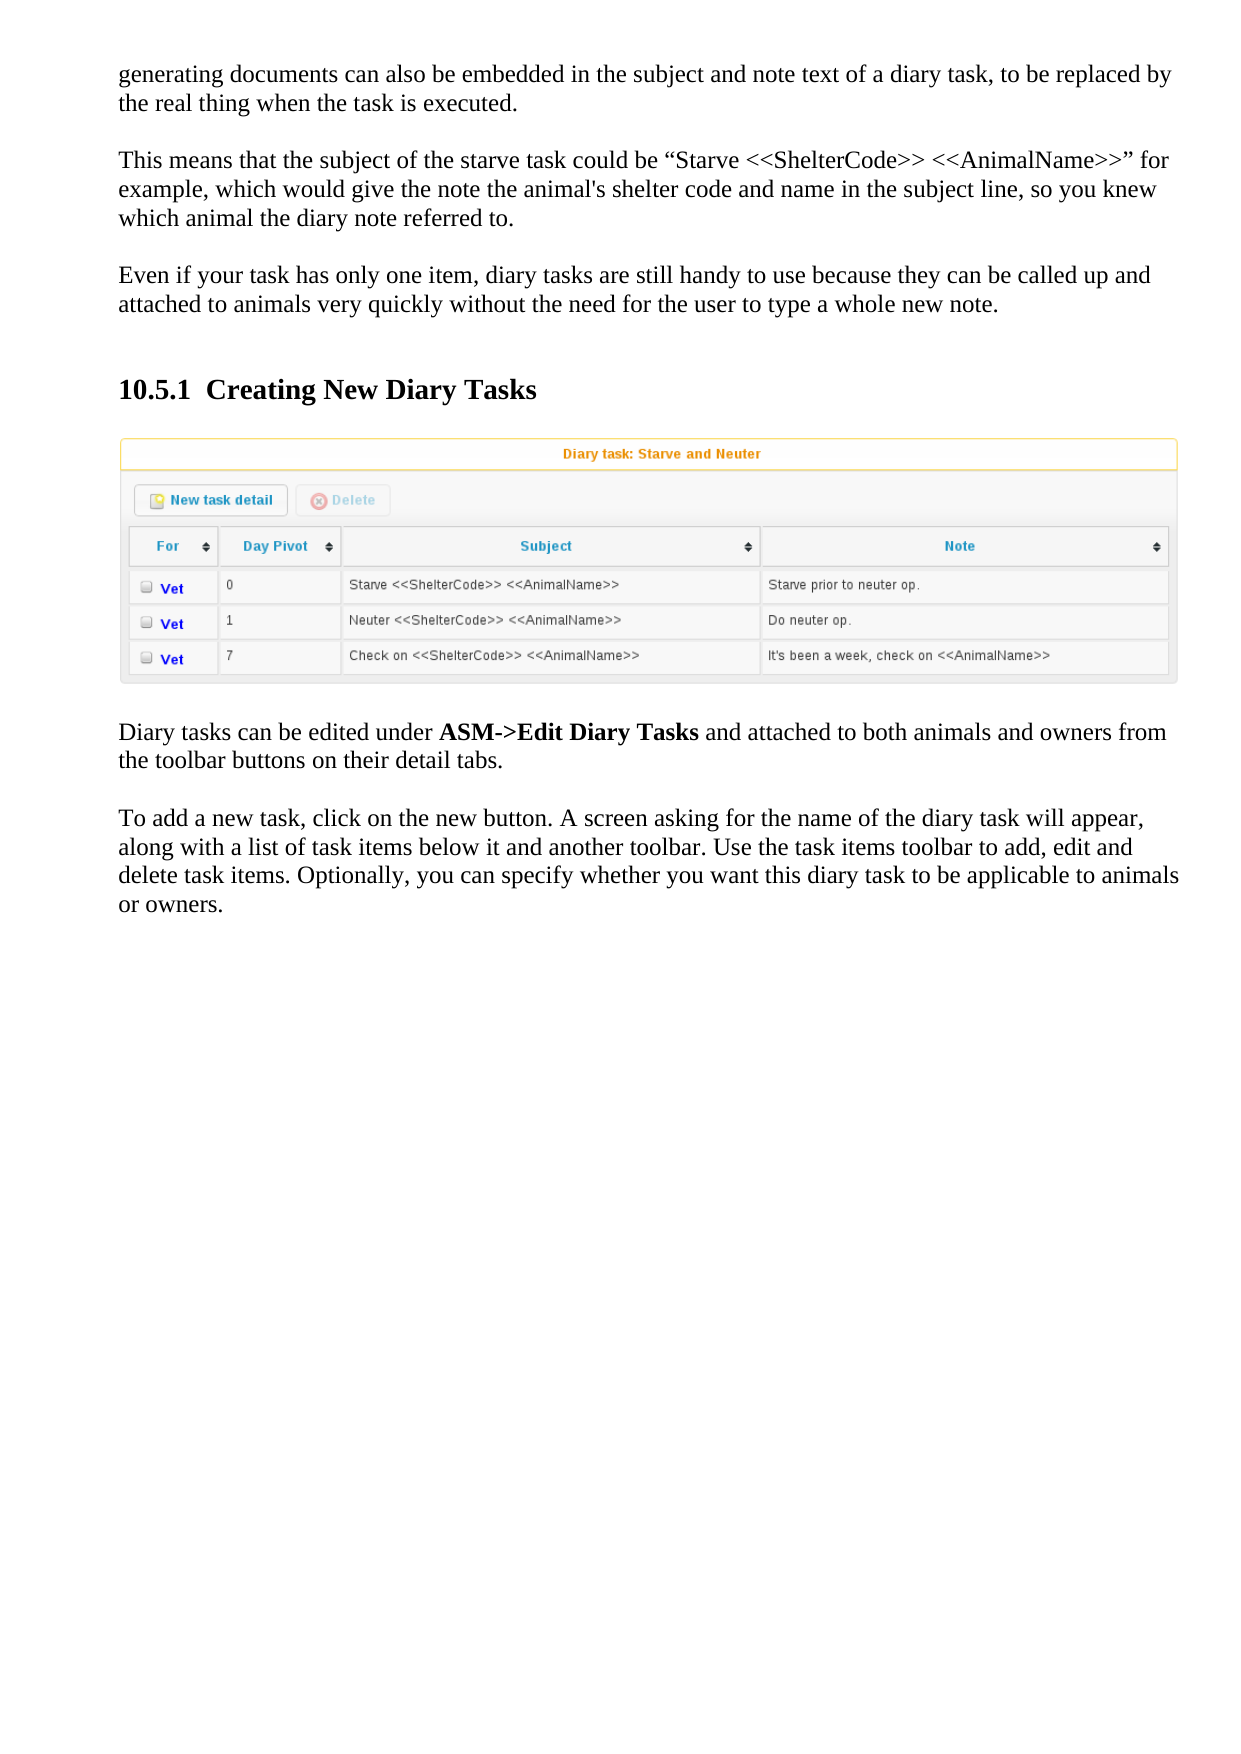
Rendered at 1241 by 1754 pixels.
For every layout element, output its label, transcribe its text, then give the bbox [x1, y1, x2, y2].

subtitle Creating New Diary Tasks [118, 372, 1181, 406]
text Diary tasks can be edited under ASM->Edit Diary Tasks and attached to both animals and owners from the toolbar buttons on their detail tabs. [118, 717, 1181, 774]
text This means that the subject of the starve task could be “Starve <<ShelterCode>> <<AnimalName>>” for example, which would give the note the animal's shelter code and name in the subject line, so you knew which animal the diary note referred to. [118, 145, 1181, 232]
picture [118, 435, 1182, 688]
text Even if your task has only one item, diary tasks are still handy to use because they can be called up and attached to animals very quickly without the need for the user to type a whole new note. [118, 260, 1181, 318]
text generating documents can also be embedded in the subject and note text of a diary task, to be replaced by the real thing when the task is executed. [118, 59, 1181, 117]
text To add a new task, click on the new button. A screen asking for the name of the diary task will appear, along with a list of task items below it and another toolbar. Use the task items toolbar to add, edit and delete task items. Optionally, you can specify whether you want this diary task to be applicable to animals or owners. [118, 803, 1181, 918]
